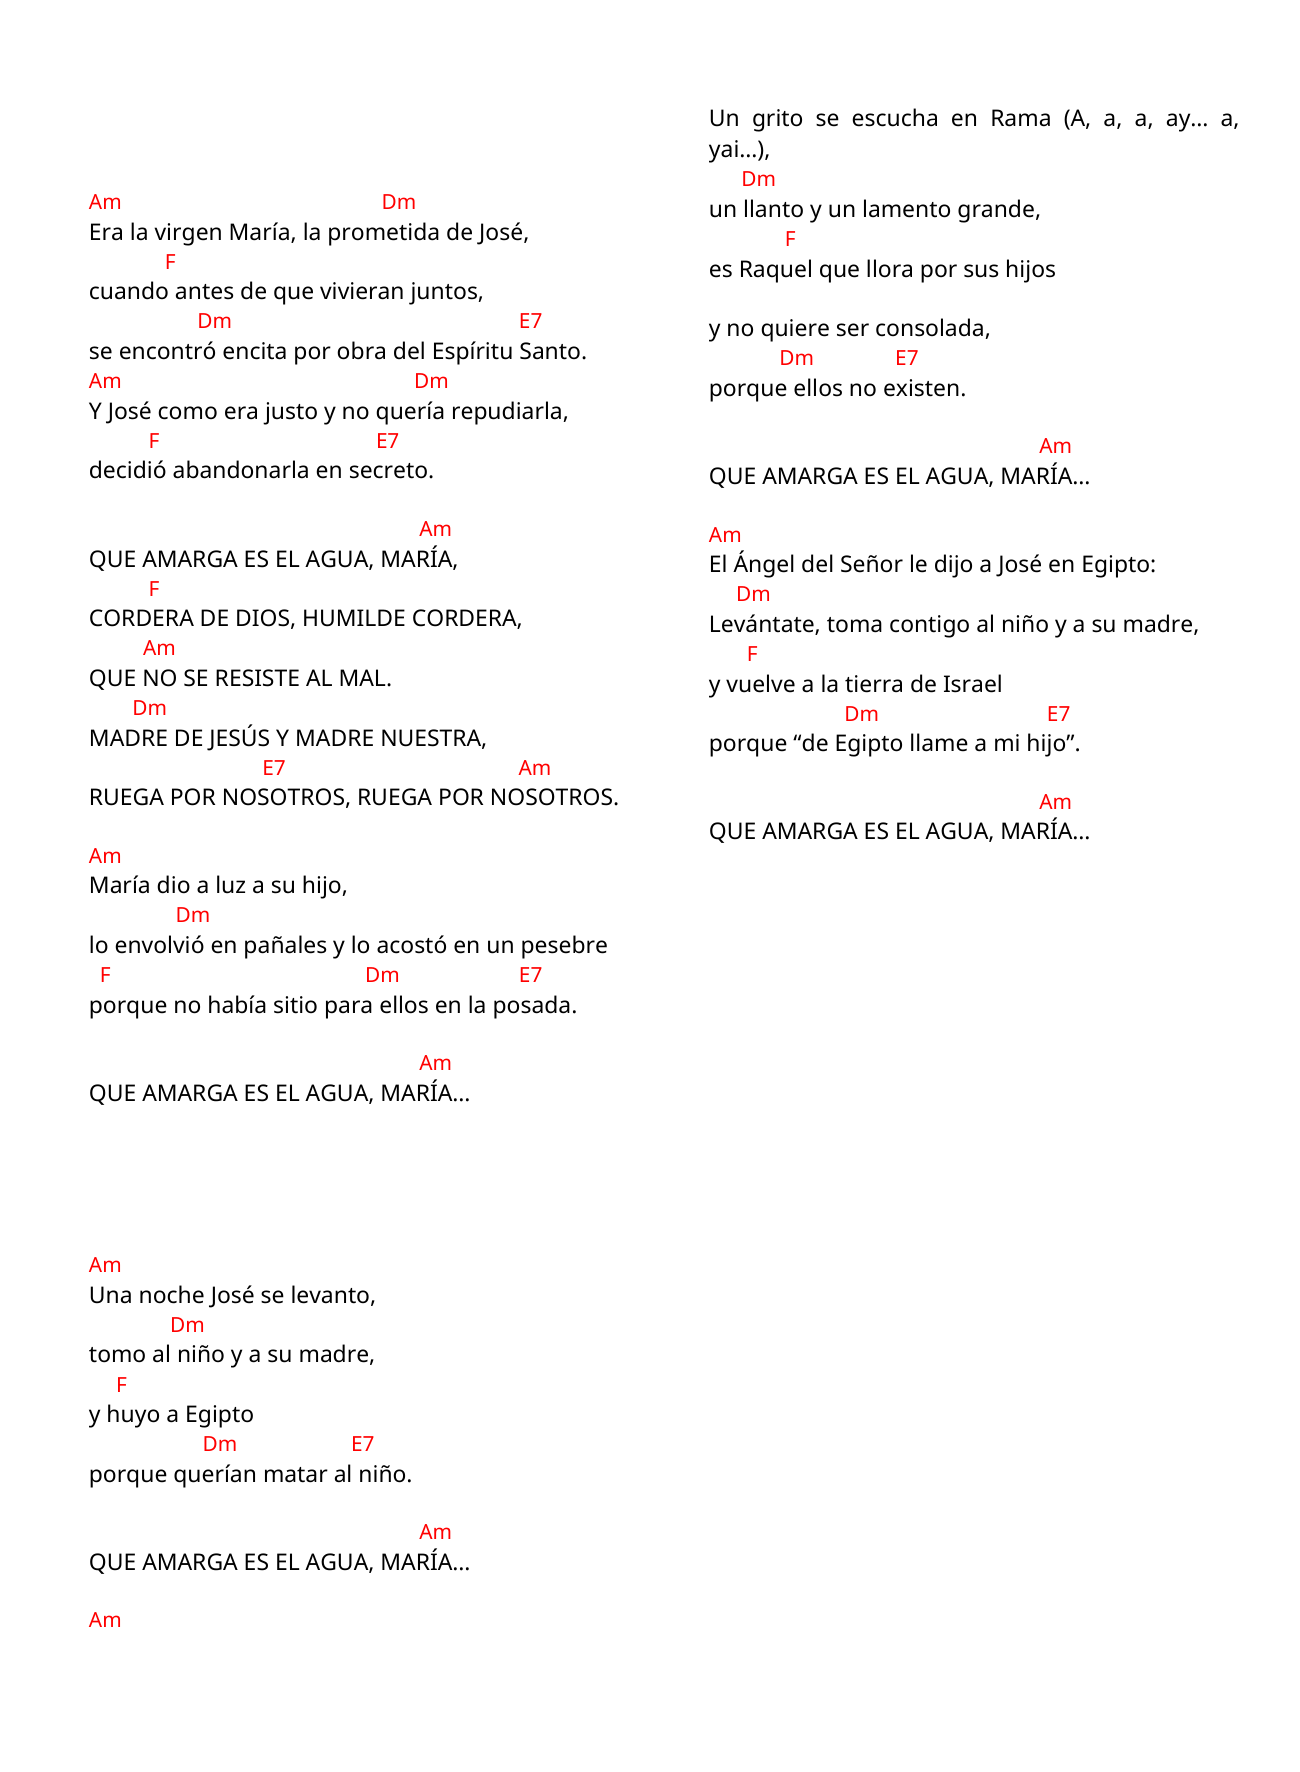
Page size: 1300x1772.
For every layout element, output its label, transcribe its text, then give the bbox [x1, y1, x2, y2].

text y huyo a Egipto [89, 1398, 620, 1429]
text se encontró encita por obra del Espíritu Santo. [89, 335, 620, 366]
text Un grito se escucha en Rama (A, a, a, ay… a, yai…), [709, 102, 1240, 164]
text Am [709, 432, 1240, 460]
text un llanto y un lamento grande, [709, 193, 1240, 224]
text QUE AMARGA ES EL AGUA, MARÍA… [709, 815, 1240, 847]
text porque ellos no existen. [709, 372, 1240, 403]
text Dm E7 [89, 307, 620, 335]
text Dm [709, 164, 1240, 193]
text E7 Am [89, 753, 620, 781]
text Dm E7 [709, 343, 1240, 372]
text F [709, 224, 1240, 252]
text Am [89, 633, 620, 662]
text Am [709, 520, 1240, 548]
text Am [89, 1048, 620, 1077]
text Am [89, 841, 620, 869]
text lo envolvió en pañales y lo acostó en un pesebre [89, 929, 620, 960]
text porque “de Egipto llame a mi hijo”. [709, 727, 1240, 758]
text Levántate, toma contigo al niño y a su madre, [709, 608, 1240, 639]
text Dm E7 [709, 699, 1240, 727]
text El Ángel del Señor le dijo a José en Egipto: [709, 548, 1240, 579]
text cuando antes de que vivieran juntos, [89, 275, 620, 307]
text RUEGA POR NOSOTROS, RUEGA POR NOSOTROS. [89, 781, 620, 812]
text QUE NO SE RESISTE AL MAL. [89, 662, 620, 693]
text Am Dm [89, 366, 620, 395]
text Era la virgen María, la prometida de José, [89, 216, 620, 247]
text Dm E7 [89, 1429, 620, 1458]
text Y José como era justo y no quería repudiarla, [89, 395, 620, 426]
text Dm [89, 1310, 620, 1338]
text QUE AMARGA ES EL AGUA, MARÍA… [709, 460, 1240, 491]
text tomo al niño y a su madre, [89, 1338, 620, 1370]
text decidió abandonarla en secreto. [89, 454, 620, 486]
text Dm [89, 901, 620, 929]
text Am Dm [89, 187, 620, 216]
text Am [89, 514, 620, 542]
text CORDERA DE DIOS, HUMILDE CORDERA, [89, 602, 620, 633]
text María dio a luz a su hijo, [89, 869, 620, 901]
text MADRE DE JESÚS Y MADRE NUESTRA, [89, 722, 620, 753]
text Am [89, 1606, 620, 1634]
text Am [89, 1250, 620, 1279]
text QUE AMARGA ES EL AGUA, MARÍA, [89, 542, 620, 574]
text es Raquel que llora por sus hijos [709, 252, 1240, 284]
text F [89, 574, 620, 602]
text Am [89, 1517, 620, 1546]
text QUE AMARGA ES EL AGUA, MARÍA… [89, 1546, 620, 1577]
text porque querían matar al niño. [89, 1458, 620, 1489]
text Am [709, 787, 1240, 815]
text porque no había sitio para ellos en la posada. [89, 989, 620, 1020]
text F E7 [89, 426, 620, 454]
text F [709, 639, 1240, 667]
text y no quiere ser consolada, [709, 312, 1240, 343]
text Una noche José se levanto, [89, 1279, 620, 1310]
text Dm [89, 693, 620, 722]
text F Dm E7 [89, 960, 620, 989]
text F [89, 247, 620, 275]
text F [89, 1370, 620, 1398]
text Dm [709, 579, 1240, 608]
text y vuelve a la tierra de Israel [709, 667, 1240, 699]
text QUE AMARGA ES EL AGUA, MARÍA… [89, 1077, 620, 1108]
